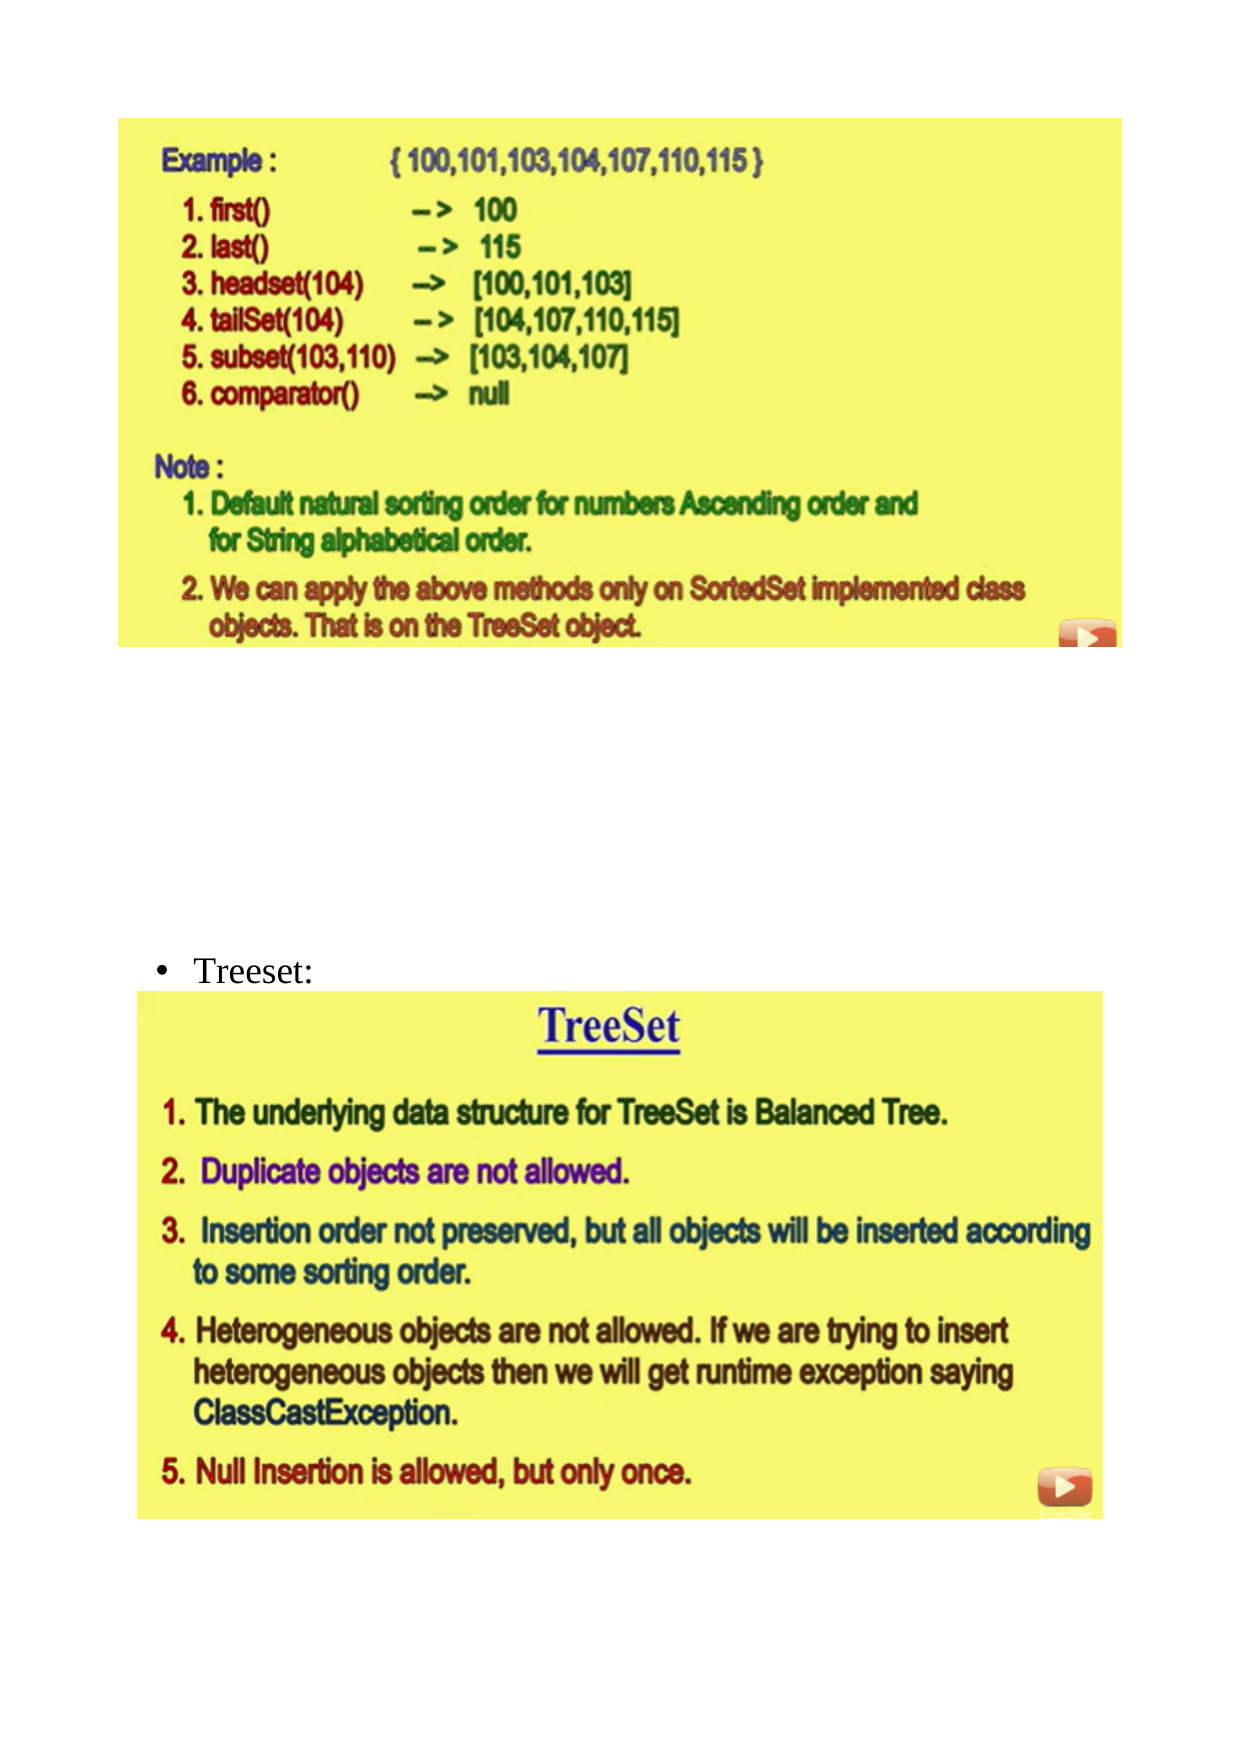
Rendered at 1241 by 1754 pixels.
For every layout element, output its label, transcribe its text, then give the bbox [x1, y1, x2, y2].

picture [118, 118, 1123, 647]
list Treeset: [156, 948, 1122, 991]
picture [136, 991, 1104, 1519]
